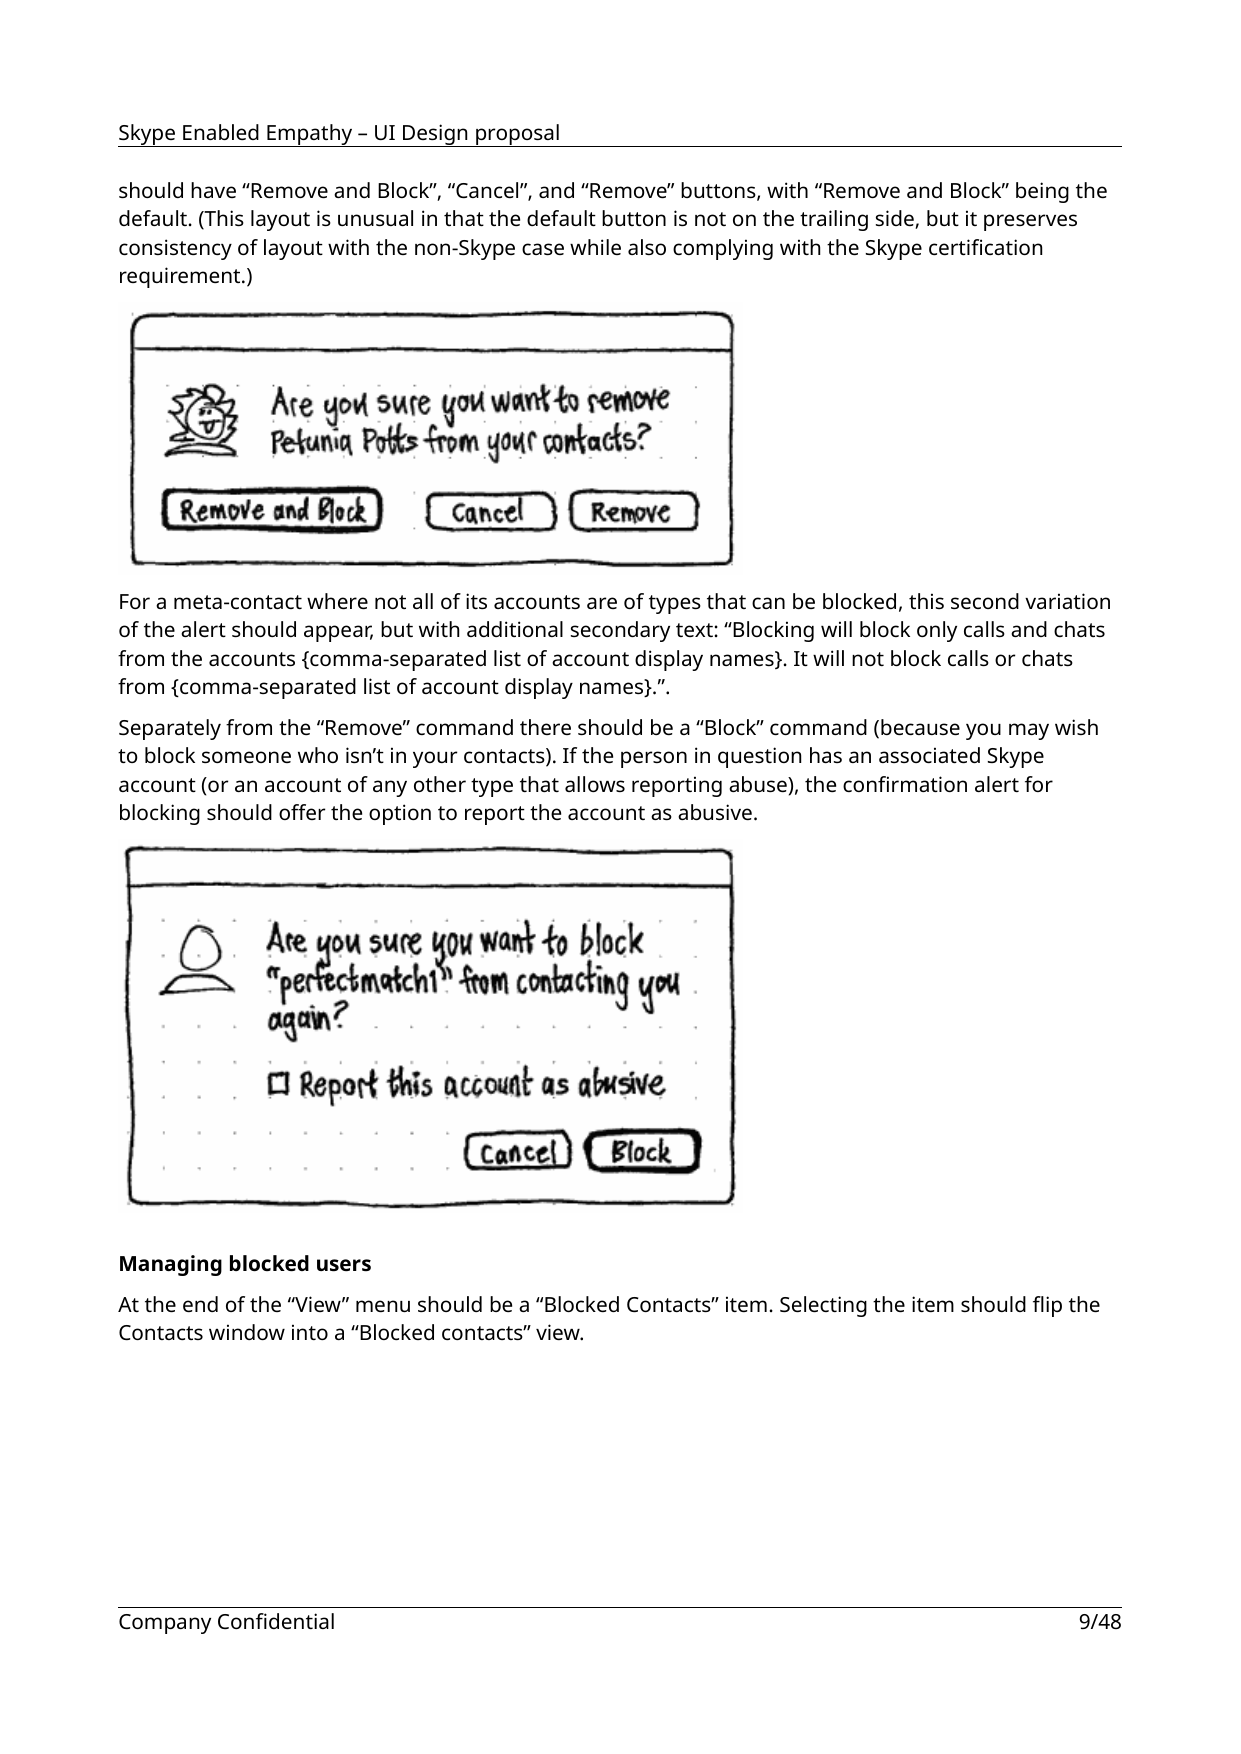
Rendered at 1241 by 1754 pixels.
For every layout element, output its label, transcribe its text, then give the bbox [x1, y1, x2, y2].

text Separately from the “Remove” command there should be a “Block” command (because you may wish to block someone who isn’t in your contacts). If the person in question has an associated Skype account (or an account of any other type that allows reporting abuse), the confirmation alert for blocking should offer the option to report the account as abusive. [118, 713, 1122, 827]
subtitle Managing blocked users [118, 1249, 1122, 1277]
text At the end of the “View” menu should be a “Blocked Contacts” item. Selecting the item should flip the Contacts window into a “Blocked contacts” view. [118, 1290, 1122, 1347]
picture [118, 839, 744, 1213]
picture [118, 302, 744, 575]
text For a meta-contact where not all of its accounts are of types that can be blocked, this second variation of the alert should appear, but with additional secondary text: “Blocking will block only calls and chats from the accounts {comma-separated list of account display names}. It will not block calls or chats from {comma-separated list of account display names}.”. [118, 587, 1122, 701]
text should have “Remove and Block”, “Cancel”, and “Remove” buttons, with “Remove and Block” being the default. (This layout is unusual in that the default button is not on the trailing side, but it preserves consistency of layout with the non-Skype case while also complying with the Skype certification requirement.) [118, 176, 1122, 290]
